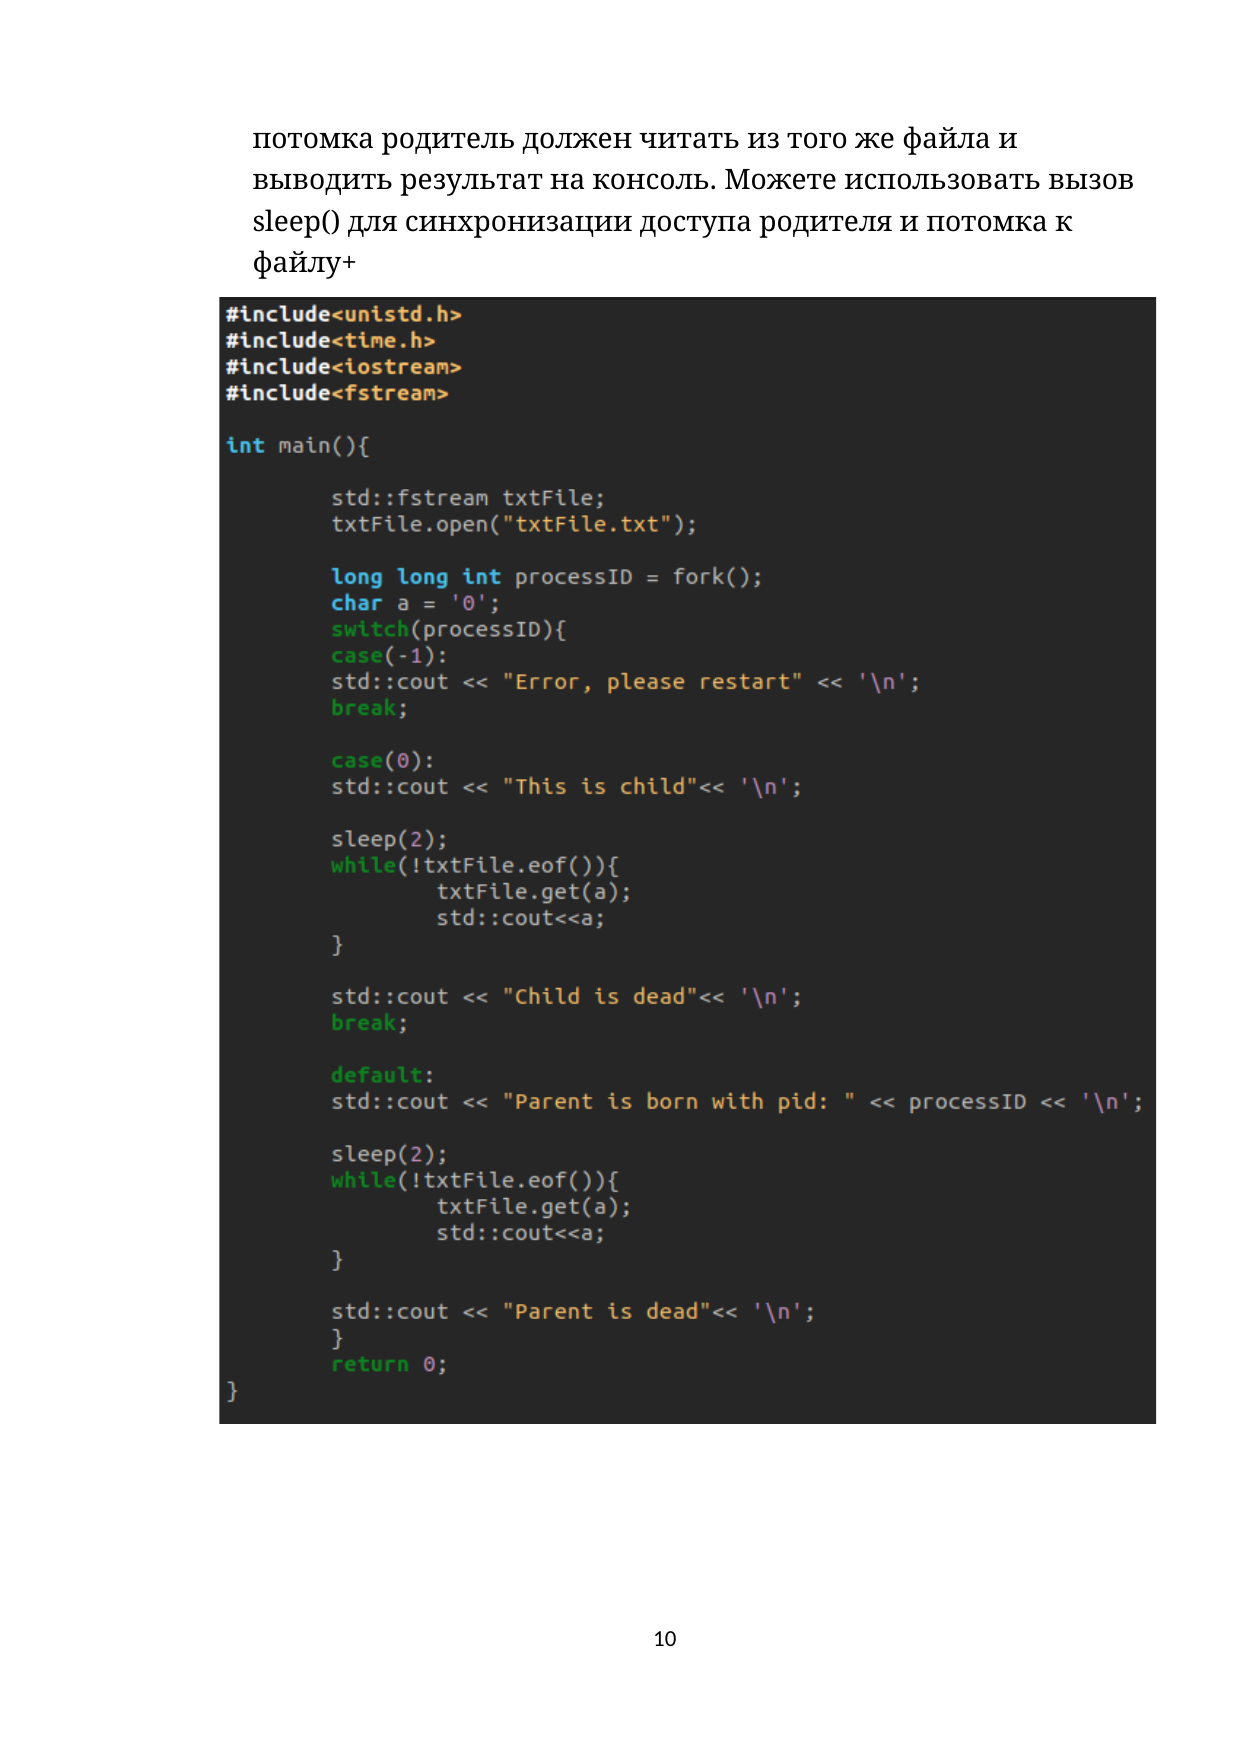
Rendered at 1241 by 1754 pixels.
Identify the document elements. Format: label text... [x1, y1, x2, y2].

picture [219, 297, 1157, 1424]
text потомка родитель должен читать из того же файла и выводить результат на консоль. Можете использовать вызов sleep() для синхронизации доступа родителя и потомка к файлу+ [215, 118, 1152, 281]
